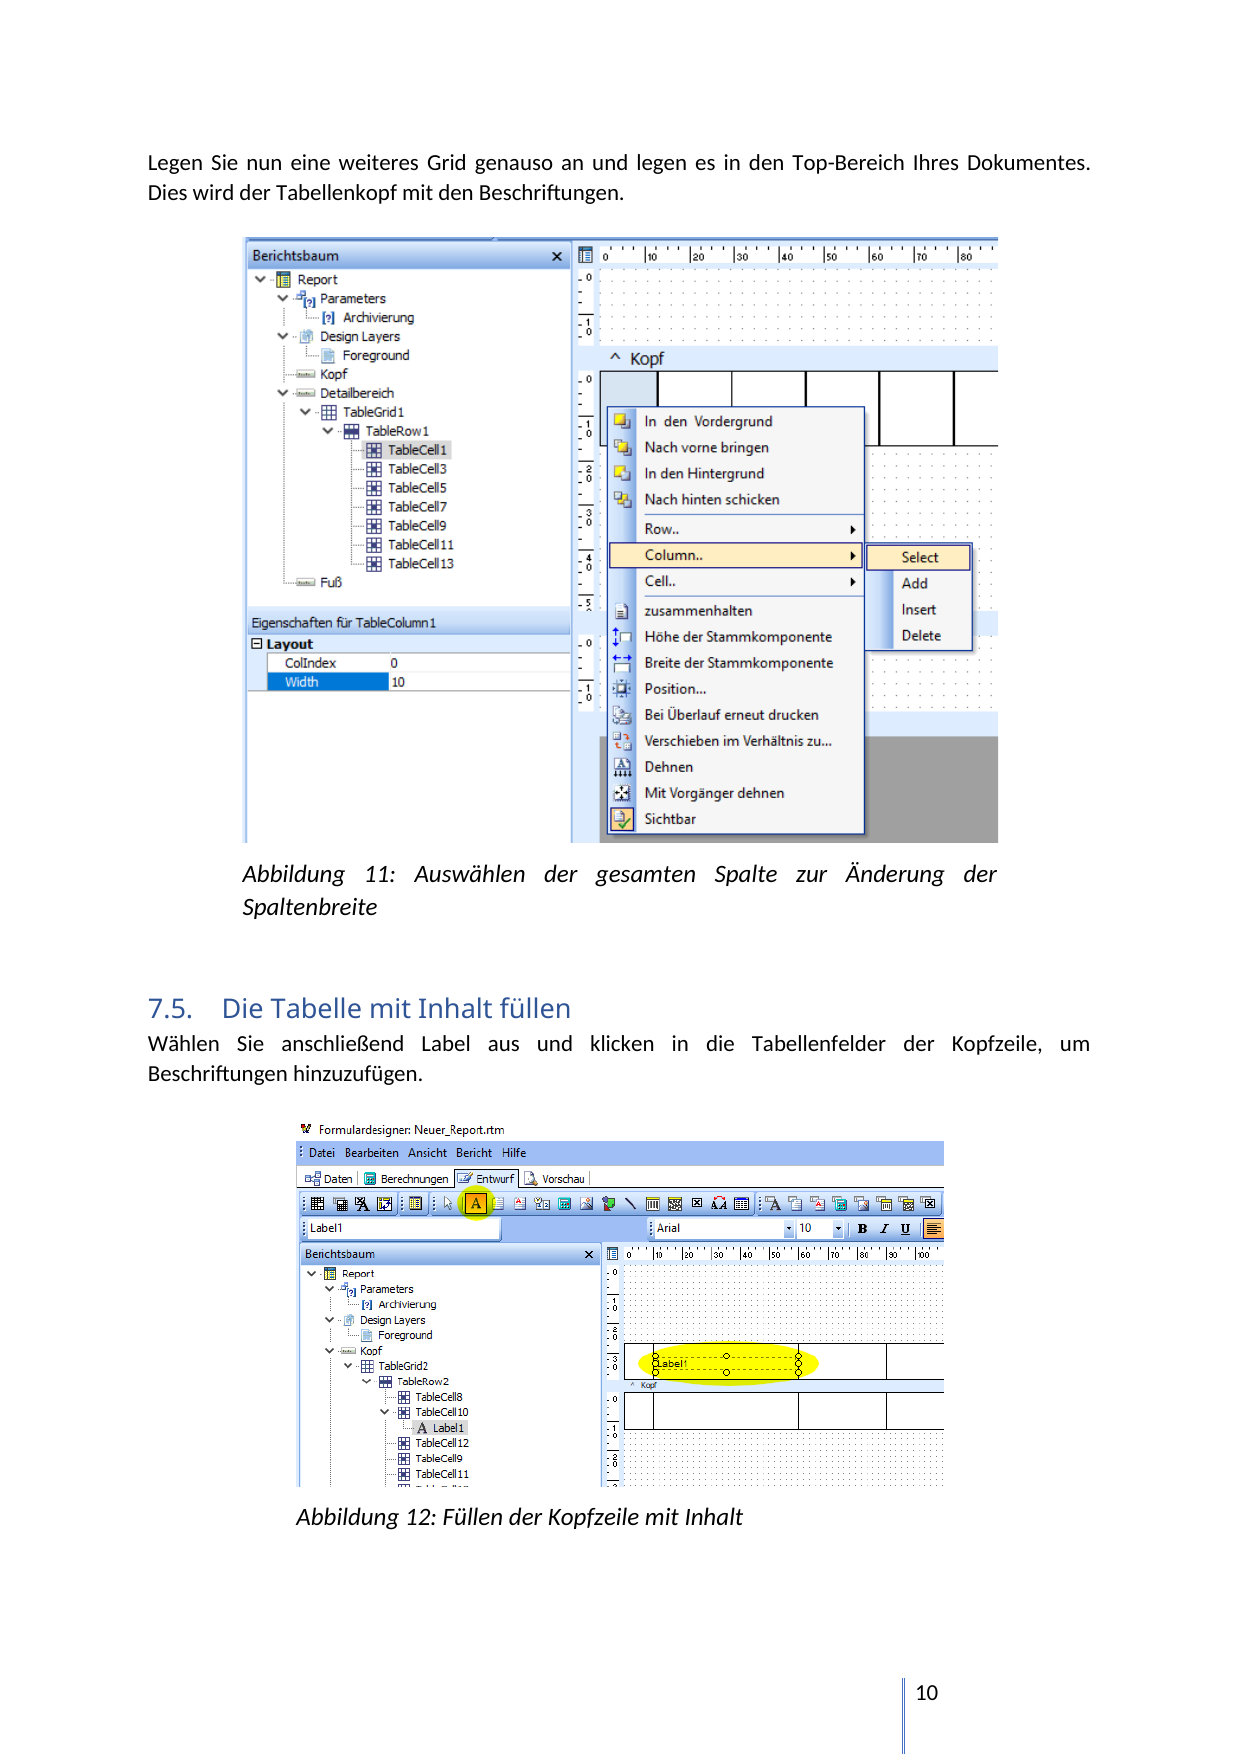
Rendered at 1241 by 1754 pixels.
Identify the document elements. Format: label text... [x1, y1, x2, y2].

picture [296, 1022, 944, 1391]
text Wählen Sie anschließend Label aus und klicken in die Tabellenfelder der Kopfzeile, um Beschriftungen hinzuzufügen. [148, 933, 1093, 991]
text Abbildung 12: Füllen der Kopfzeile mit Inhalt [296, 1391, 944, 1436]
text Abbildung 11: Auswählen der gesamten Spalte zur Änderung der Spaltenbreite [242, 766, 998, 844]
text Anschließend ziehen Sie alle Felder passend in eine Reihe (blaue Hilfslinie erscheint!) und wählen zentriert (horizontal und vertikal) sowie Fettdruck aus. [148, 1504, 1093, 1562]
subtitle Die Tabelle mit Inhalt füllen [148, 893, 1093, 930]
picture [242, 160, 999, 766]
